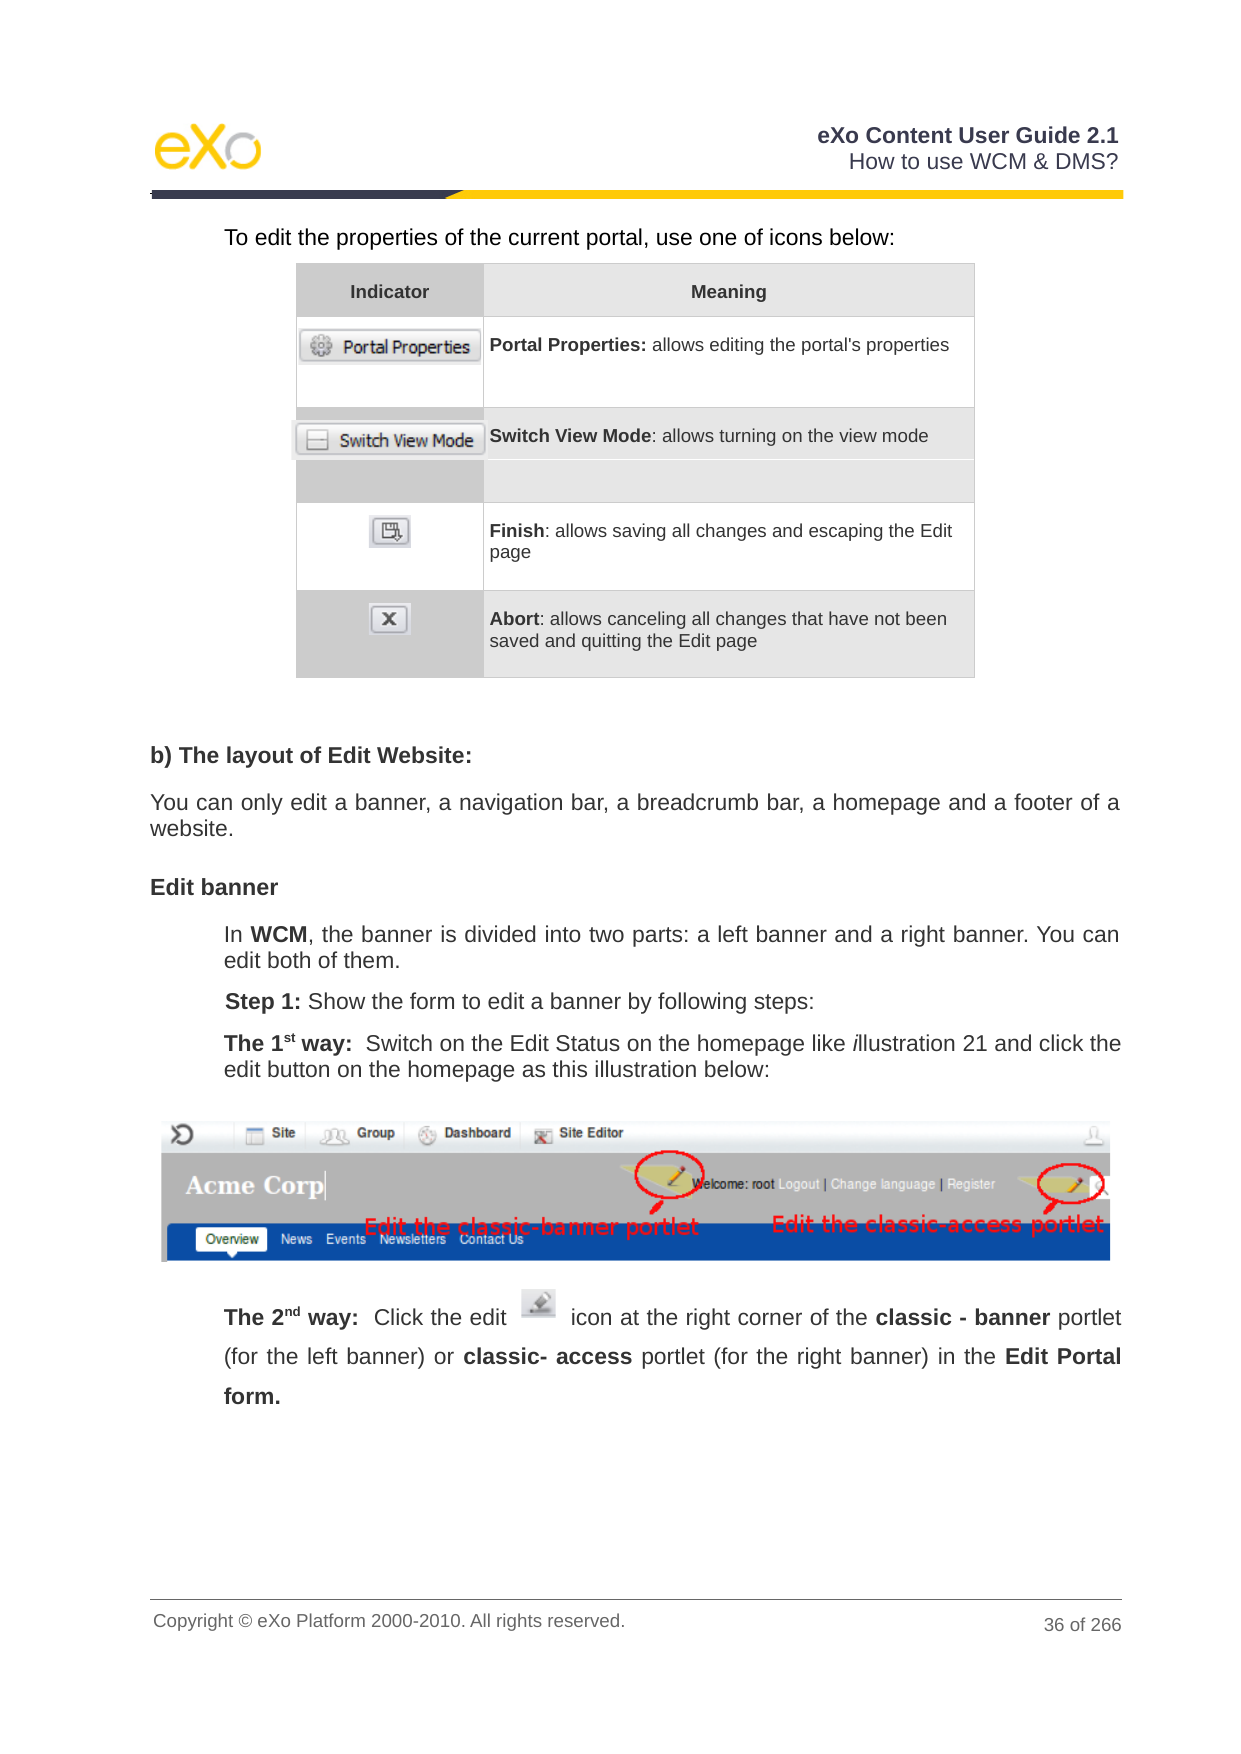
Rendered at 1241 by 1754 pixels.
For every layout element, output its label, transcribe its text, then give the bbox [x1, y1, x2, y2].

picture [521, 1289, 556, 1318]
list Step 1: Show the form to edit a banner by following steps: [187, 988, 1122, 1014]
list The 1st way: Switch on the Edit Status on the homepage like illustration 21 and click the edit button on the homepage as this illustration below: [186, 1029, 1122, 1082]
text In WCM, the banner is divided into two parts: a left banner and a right banner. You can edit both of them. [223, 921, 1122, 973]
picture [161, 1121, 1111, 1262]
text You can only edit a banner, a navigation bar, a breadcrumb bar, a homepage and a footer of a website. [150, 788, 1122, 841]
table_cell Switch View Mode: allows turning on the view mode [484, 408, 974, 459]
table_cell [297, 591, 483, 677]
table_cell Abort: allows canceling all changes that have not been saved and quitting the Edit page [484, 591, 974, 677]
table_cell [297, 460, 483, 502]
table_cell Portal Properties: allows editing the portal's properties [484, 317, 974, 407]
list The 2nd way: Click the edit icon at the right corner of the classic - banner portlet (for the left banner) or classic- access portlet (for the right banner) in the Edit Portal form. [186, 1090, 1122, 1409]
picture [298, 328, 482, 365]
picture [368, 603, 411, 635]
table_cell [297, 408, 483, 420]
table_cell [297, 317, 483, 407]
subtitle Edit banner [150, 874, 1122, 901]
subtitle The layout of Edit Website: [150, 742, 1122, 768]
picture [291, 420, 489, 460]
table_header Meaning [484, 264, 974, 316]
table_cell Finish: allows saving all changes and escaping the Edit page [484, 503, 974, 590]
picture [151, 190, 1124, 199]
table_cell [484, 460, 974, 502]
picture [155, 123, 262, 170]
table_header Indicator [297, 264, 483, 316]
picture [368, 515, 411, 548]
text To edit the properties of the current portal, use one of icons below: [224, 223, 1122, 250]
table_cell [297, 503, 483, 590]
